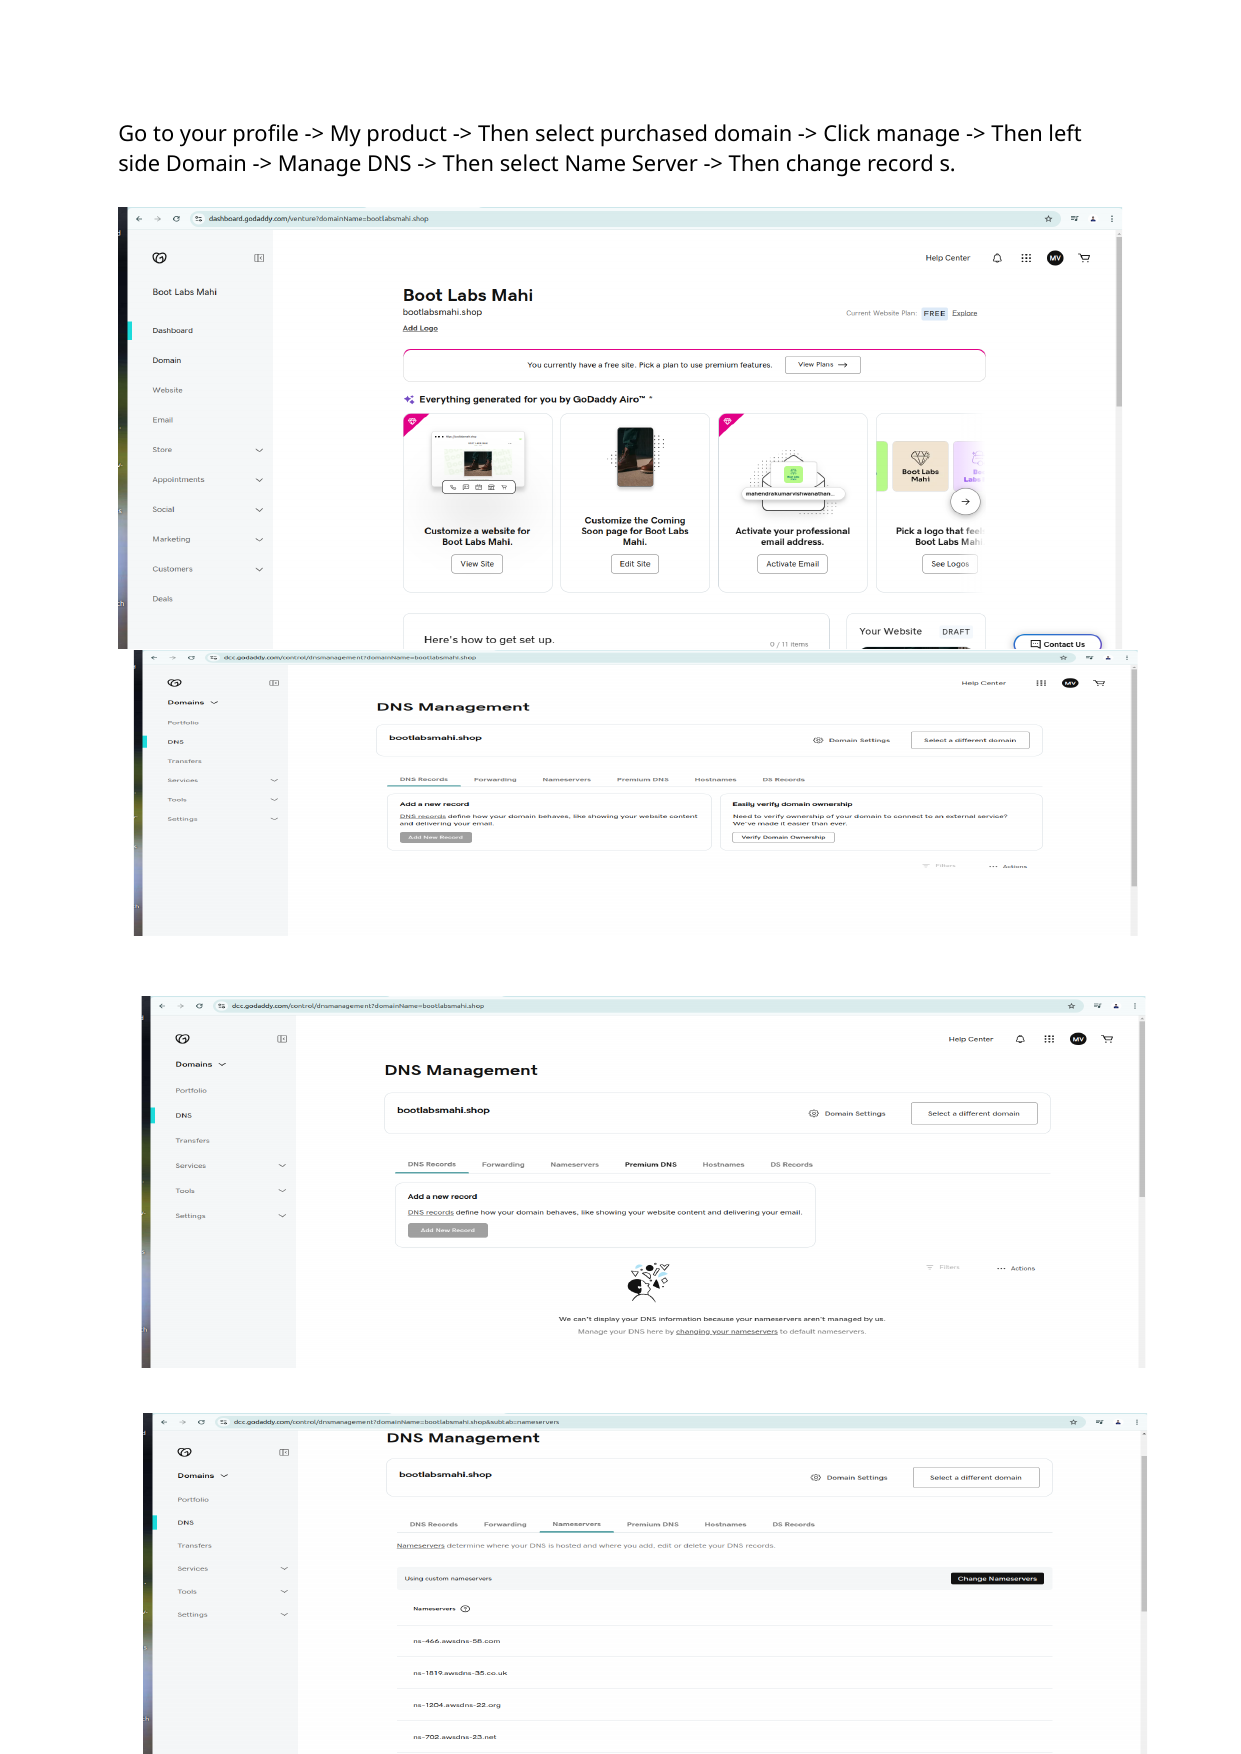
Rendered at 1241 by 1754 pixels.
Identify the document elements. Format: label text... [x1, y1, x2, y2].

picture [143, 1413, 1148, 1754]
picture [118, 207, 1123, 649]
picture [133, 650, 1138, 936]
picture [141, 996, 1146, 1368]
text Go to your profile -> My product -> Then select purchased domain -> Click manage -> Then left side Domain -> Manage DNS -> Then select Name Server -> Then change record s. [118, 118, 1122, 178]
